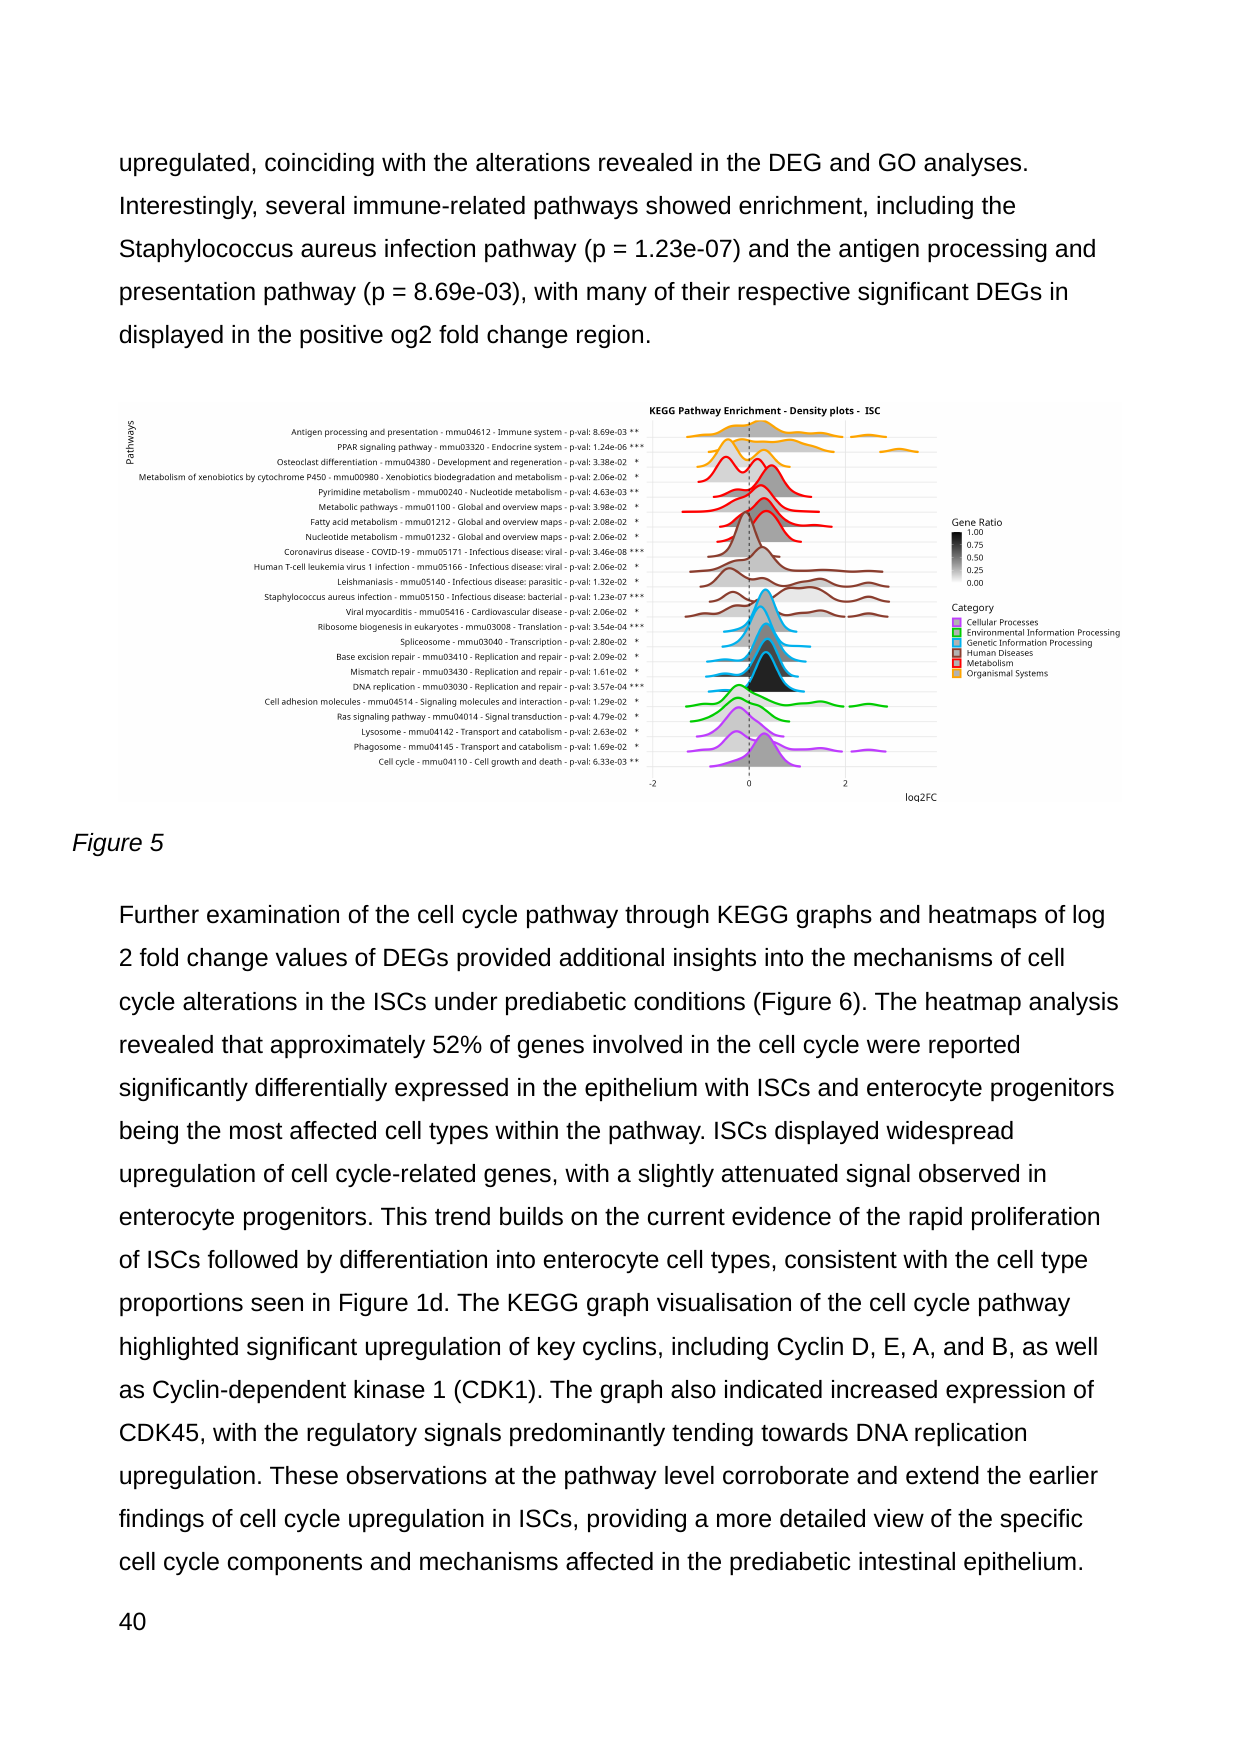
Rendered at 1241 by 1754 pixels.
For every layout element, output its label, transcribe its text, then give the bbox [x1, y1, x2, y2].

text upregulated, coinciding with the alterations revealed in the DEG and GO analyses. Interestingly, several immune-related pathways showed enrichment, including the Staphylococcus aureus infection pathway (p = 1.23e-07) and the antigen processing and presentation pathway (p = 8.69e-03), with many of their respective significant DEGs in displayed in the positive og2 fold change region. [118, 148, 1122, 349]
text Further examination of the cell cycle pathway through KEGG graphs and heatmaps of log 2 fold change values of DEGs provided additional insights into the mechanisms of cell cycle alterations in the ISCs under prediabetic conditions (Figure 6). The heatmap analysis revealed that approximately 52% of genes involved in the cell cycle were reported significantly differentially expressed in the epithelium with ISCs and enterocyte progenitors being the most affected cell types within the pathway. ISCs displayed widespread upregulation of cell cycle-related genes, with a slightly attenuated signal observed in enterocyte progenitors. This trend builds on the current evidence of the rapid proliferation of ISCs followed by differentiation into enterocyte cell types, consistent with the cell type proportions seen in Figure 1d. The KEGG graph visualisation of the cell cycle pathway highlighted significant upregulation of key cyclins, including Cyclin D, E, A, and B, as well as Cyclin-dependent kinase 1 (CDK1). The graph also indicated increased expression of CDK45, with the regulatory signals predominantly tending towards DNA replication upregulation. These observations at the pathway level corroborate and extend the earlier findings of cell cycle upregulation in ISCs, providing a more detailed view of the specific cell cycle components and mechanisms affected in the prediabetic intestinal epithelium. [118, 857, 1122, 1576]
text Figure 5 [72, 402, 1169, 857]
picture [118, 402, 1122, 802]
